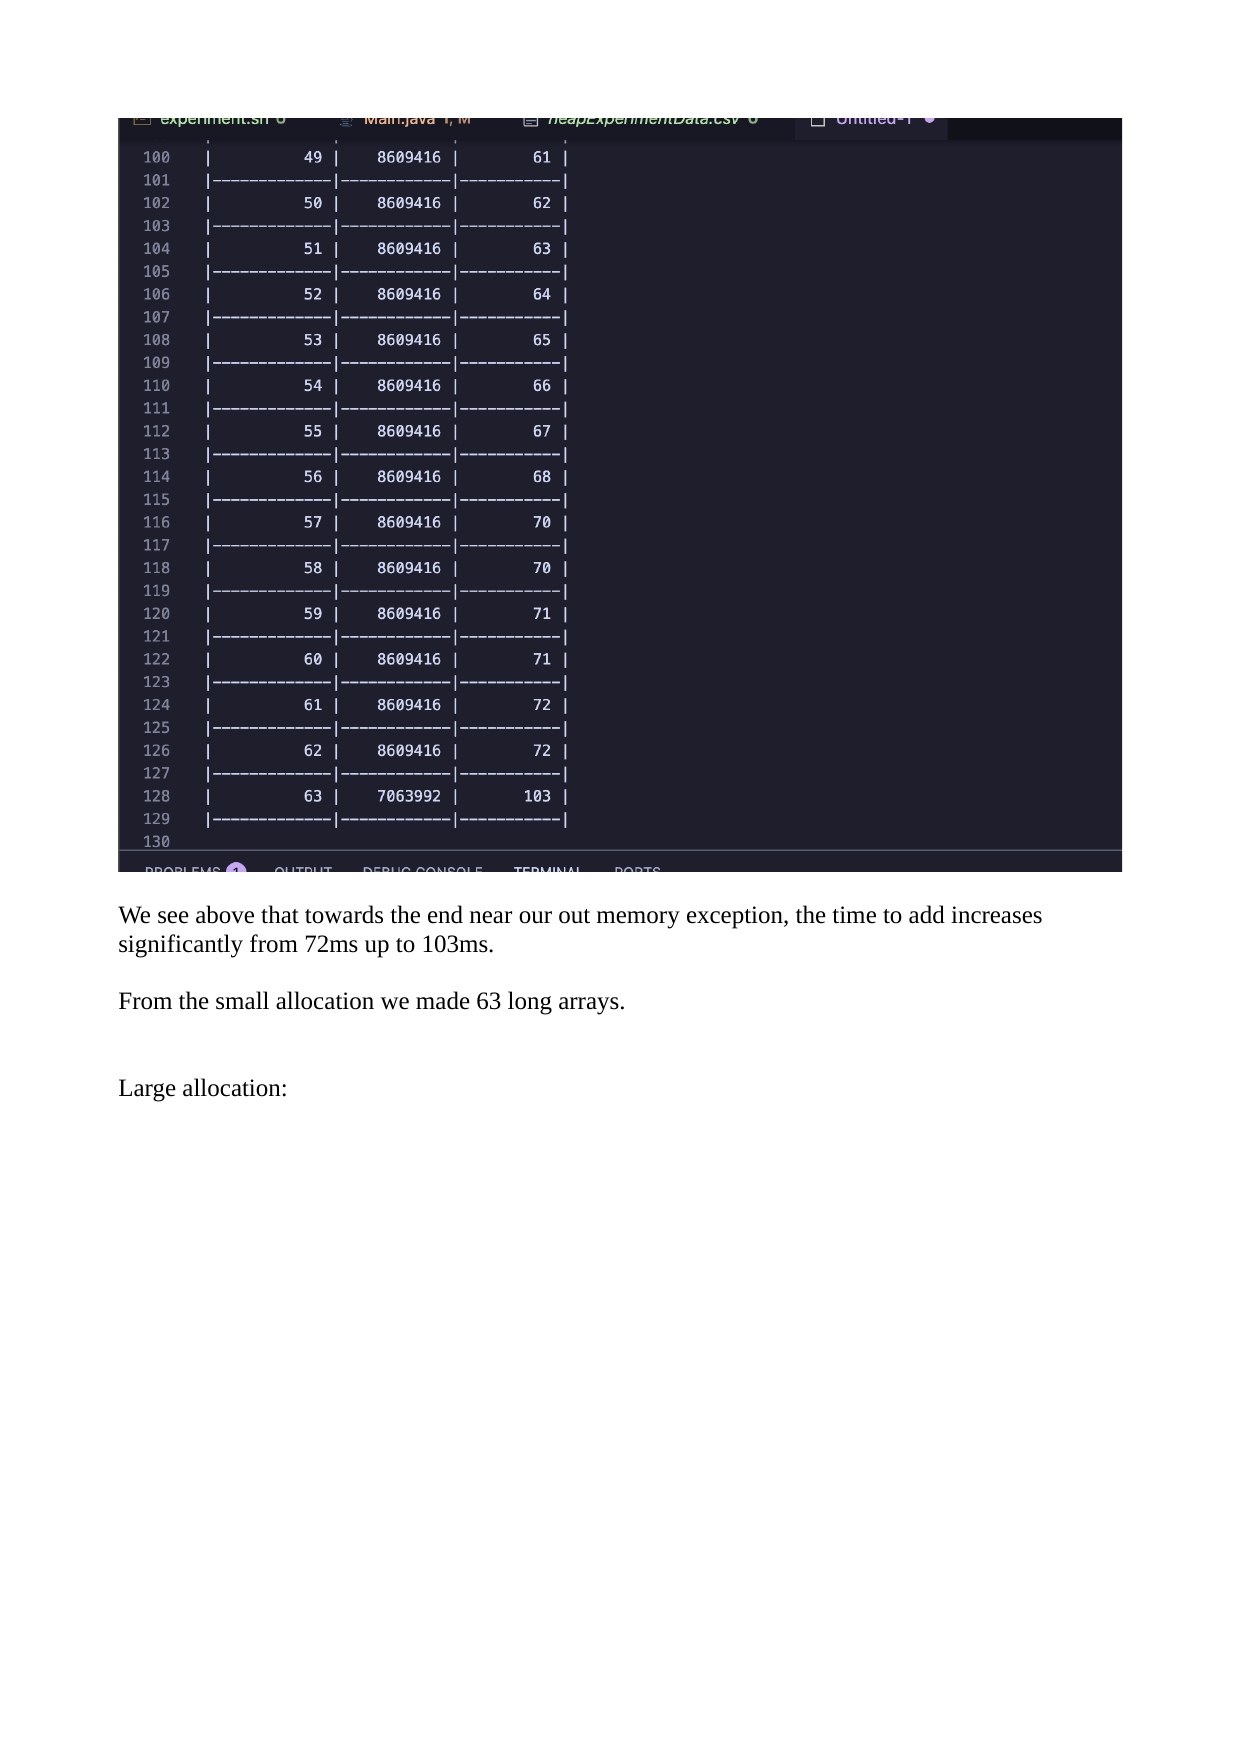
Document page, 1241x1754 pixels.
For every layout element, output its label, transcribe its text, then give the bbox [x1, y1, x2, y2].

text Large allocation: [118, 1073, 1122, 1101]
text We see above that towards the end near our out memory exception, the time to add increases significantly from 72ms up to 103ms. [118, 900, 1122, 958]
text From the small allocation we made 63 long arrays. [118, 986, 1122, 1015]
picture [118, 118, 1123, 872]
